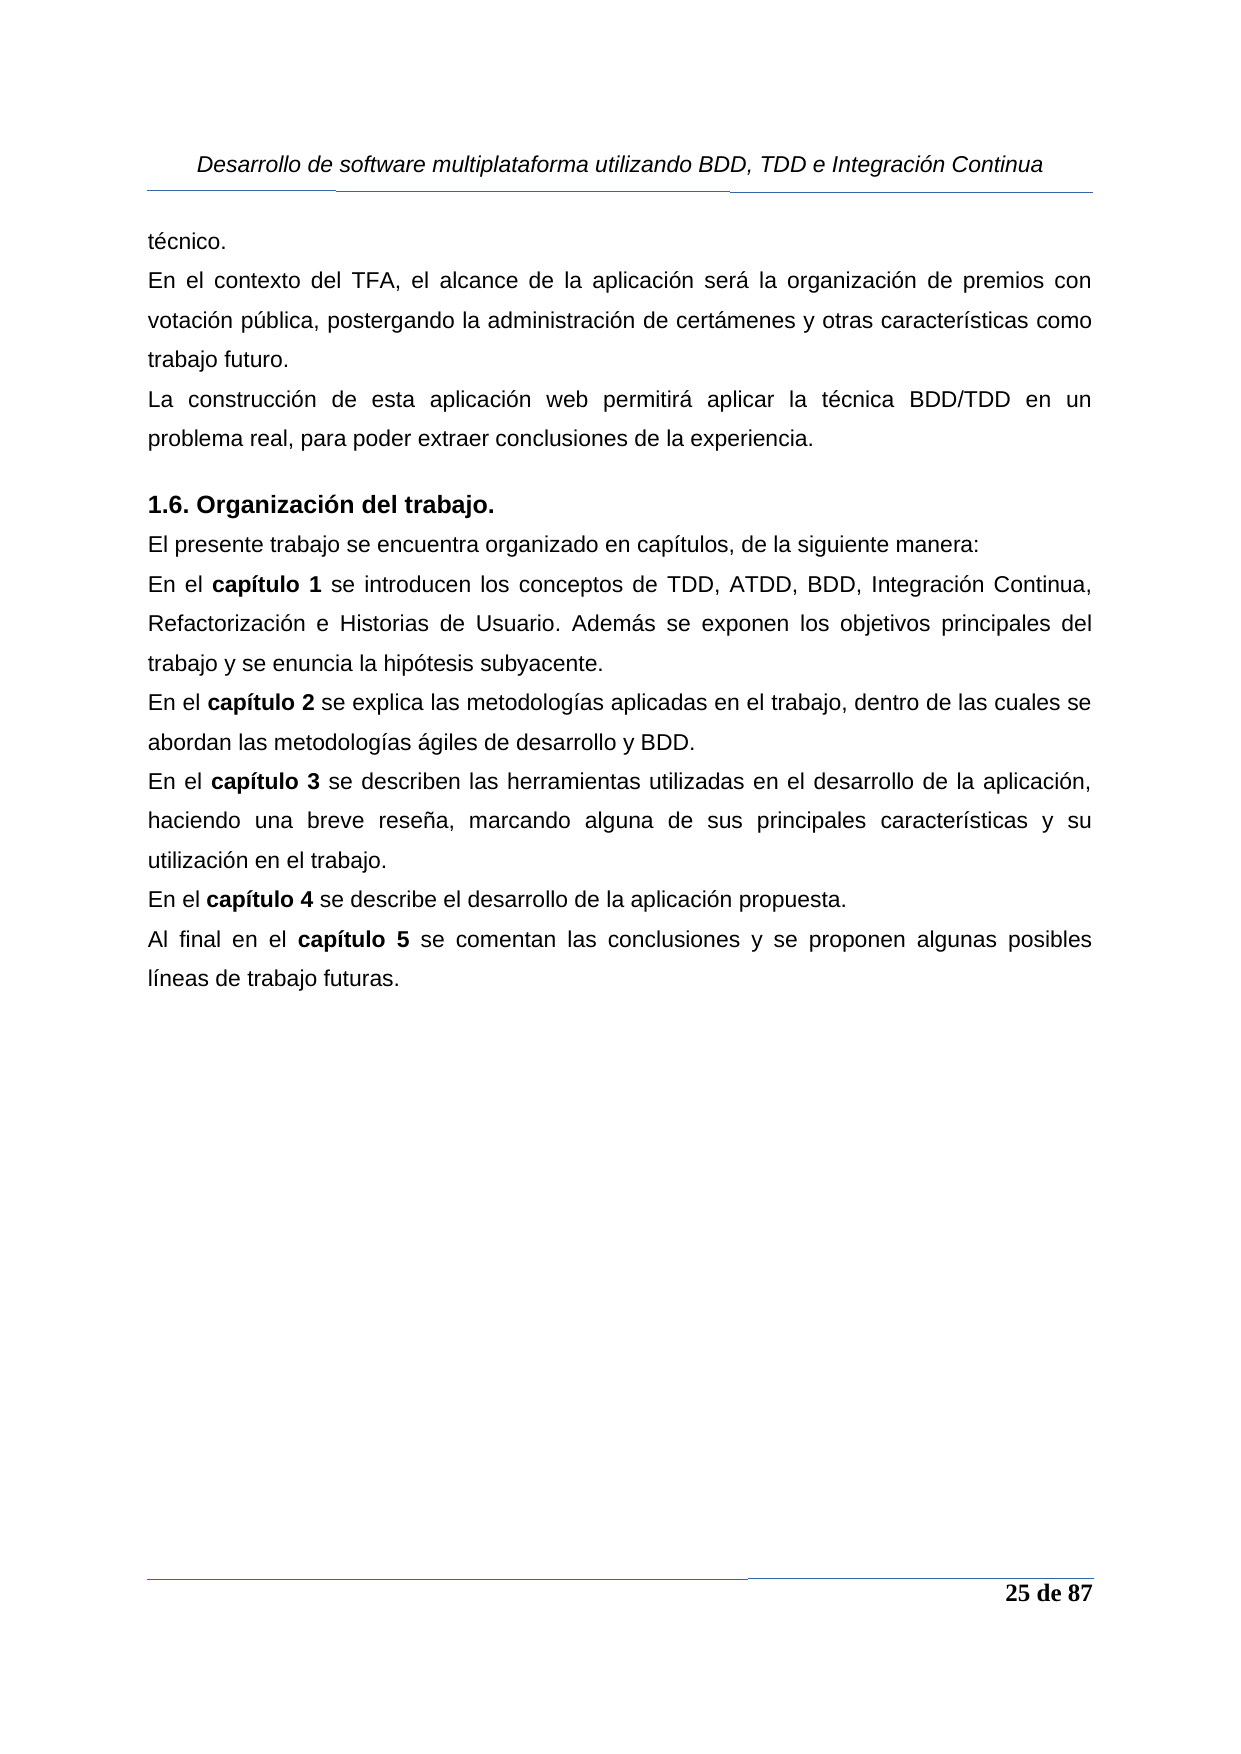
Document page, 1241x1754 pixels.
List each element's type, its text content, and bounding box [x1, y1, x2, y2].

text técnico. [148, 228, 1093, 254]
text En el capítulo 1 se introducen los conceptos de TDD, ATDD, BDD, Integración Continua, Refactorización e Historias de Usuario. Además se exponen los objetivos principales del trabajo y se enuncia la hipótesis subyacente. [148, 571, 1093, 676]
text El presente trabajo se encuentra organizado en capítulos, de la siguiente manera: [148, 531, 1093, 557]
text Al final en el capítulo 5 se comentan las conclusiones y se proponen algunas posibles líneas de trabajo futuras. [148, 926, 1093, 992]
text La construcción de esta aplicación web permitirá aplicar la técnica BDD/TDD en un problema real, para poder extraer conclusiones de la experiencia. [148, 386, 1093, 452]
subtitle 1.6. Organización del trabajo. [148, 490, 1093, 518]
text En el contexto del TFA, el alcance de la aplicación será la organización de premios con votación pública, postergando la administración de certámenes y otras características como trabajo futuro. [148, 267, 1093, 373]
text En el capítulo 2 se explica las metodologías aplicadas en el trabajo, dentro de las cuales se abordan las metodologías ágiles de desarrollo y BDD. [148, 689, 1093, 755]
text En el capítulo 4 se describe el desarrollo de la aplicación propuesta. [148, 886, 1093, 913]
text En el capítulo 3 se describen las herramientas utilizadas en el desarrollo de la aplicación, haciendo una breve reseña, marcando alguna de sus principales características y su utilización en el trabajo. [148, 768, 1093, 873]
